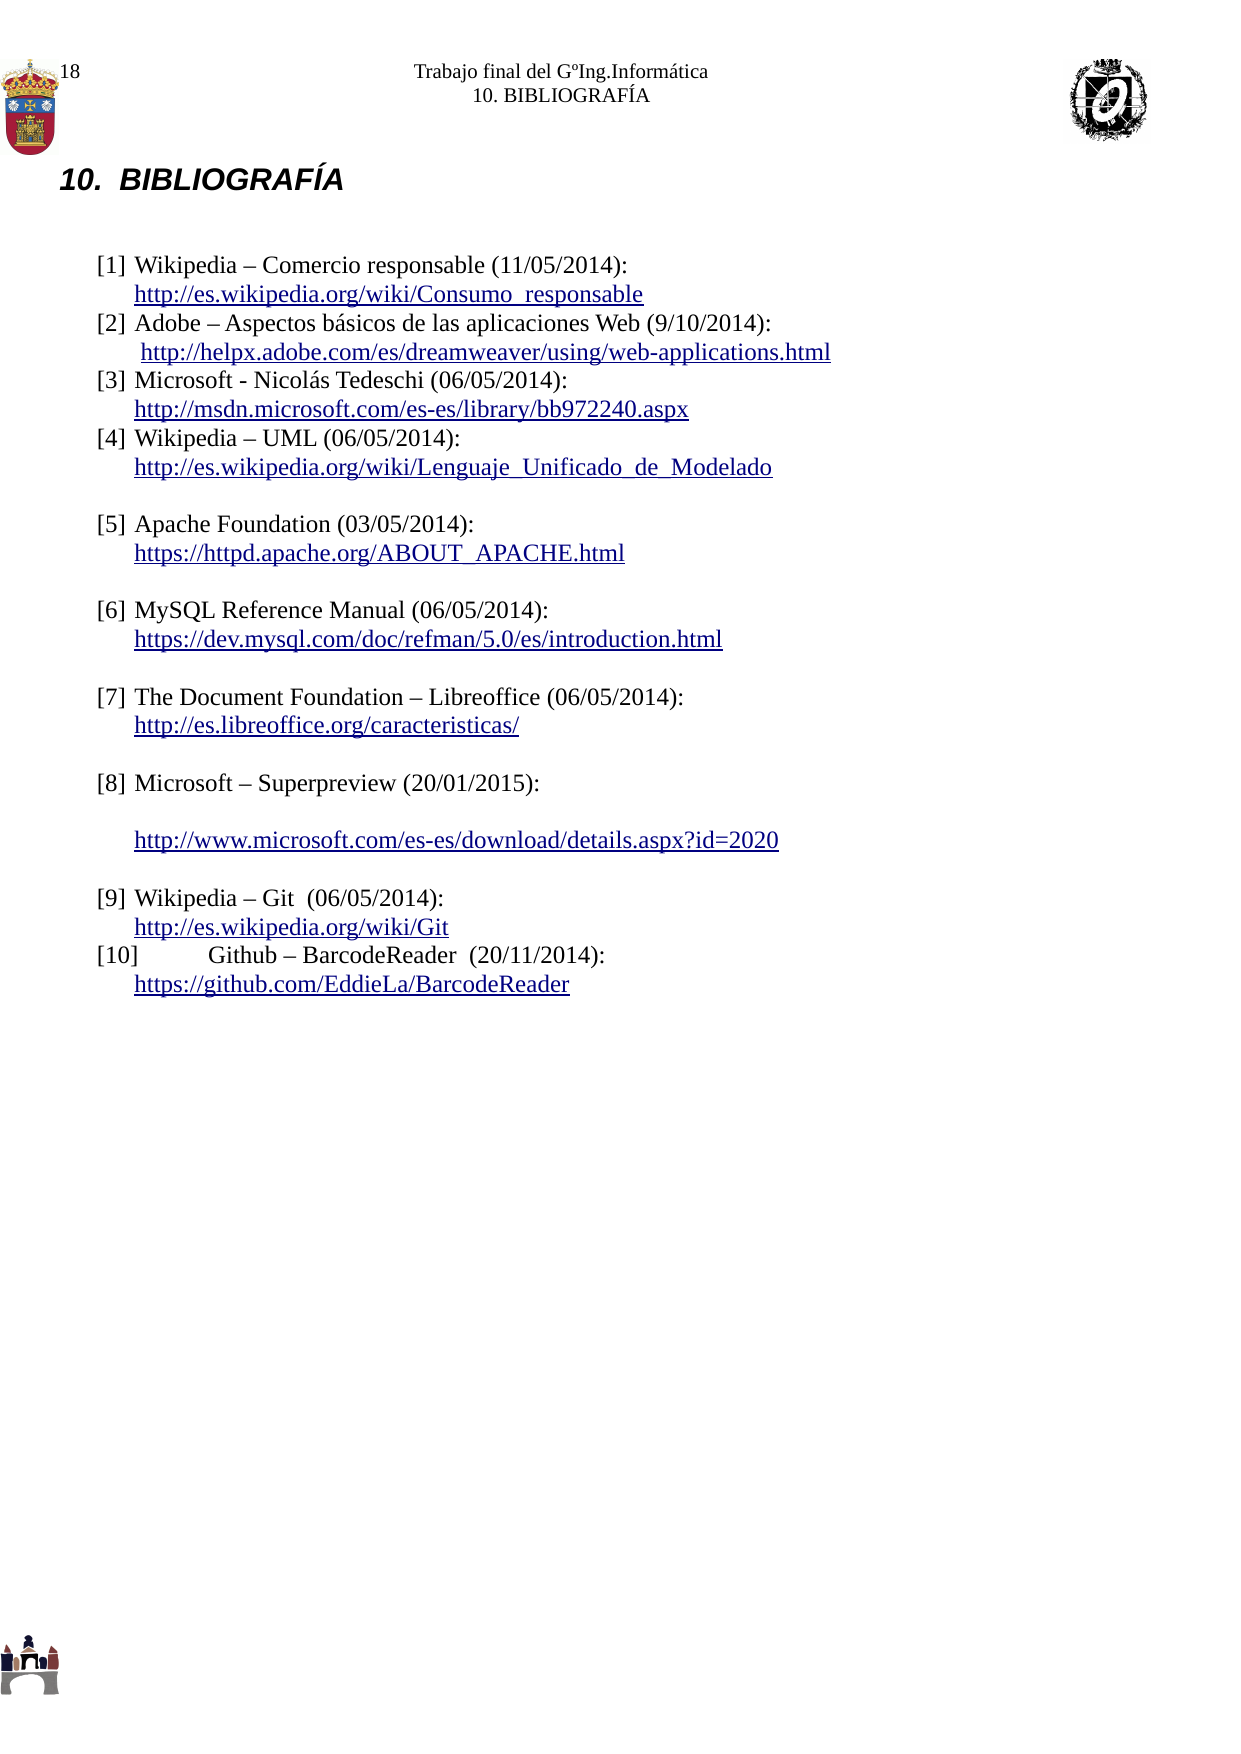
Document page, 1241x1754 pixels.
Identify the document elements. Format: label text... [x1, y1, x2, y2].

list https://httpd.apache.org/ABOUT_APACHE.html [97, 538, 1063, 567]
list Adobe – Aspectos básicos de las aplicaciones Web (9/10/2014): [97, 308, 1063, 337]
list Microsoft – Superpreview (20/01/2015): [97, 768, 1063, 797]
picture [0, 59, 59, 155]
subtitle BIBLIOGRAFÍA [59, 161, 1063, 197]
list The Document Foundation – Libreoffice (06/05/2014): [97, 682, 1063, 710]
list Wikipedia – Git (06/05/2014): [97, 883, 1063, 912]
list Microsoft - Nicolás Tedeschi (06/05/2014): [97, 365, 1063, 394]
list https://github.com/EddieLa/BarcodeReader [97, 969, 1063, 998]
picture [0, 1634, 59, 1695]
list http://es.wikipedia.org/wiki/Lenguaje_Unificado_de_Modelado [97, 452, 1063, 480]
list http://es.wikipedia.org/wiki/Consumo_responsable [97, 279, 1063, 308]
list MySQL Reference Manual (06/05/2014): [97, 595, 1063, 624]
picture [1063, 59, 1152, 144]
list Wikipedia – Comercio responsable (11/05/2014): [97, 250, 1063, 279]
list http://es.libreoffice.org/caracteristicas/ [97, 710, 1063, 739]
list http://msdn.microsoft.com/es-es/library/bb972240.aspx [97, 394, 1063, 423]
list Apache Foundation (03/05/2014): [97, 509, 1063, 538]
list http://helpx.adobe.com/es/dreamweaver/using/web-applications.html [97, 337, 1063, 365]
list Wikipedia – UML (06/05/2014): [97, 423, 1063, 452]
list Github – BarcodeReader (20/11/2014): [97, 940, 1063, 969]
list https://dev.mysql.com/doc/refman/5.0/es/introduction.html [97, 624, 1063, 653]
list http://es.wikipedia.org/wiki/Git [97, 912, 1063, 940]
list http://www.microsoft.com/es-es/download/details.aspx?id=2020 [97, 825, 1063, 854]
